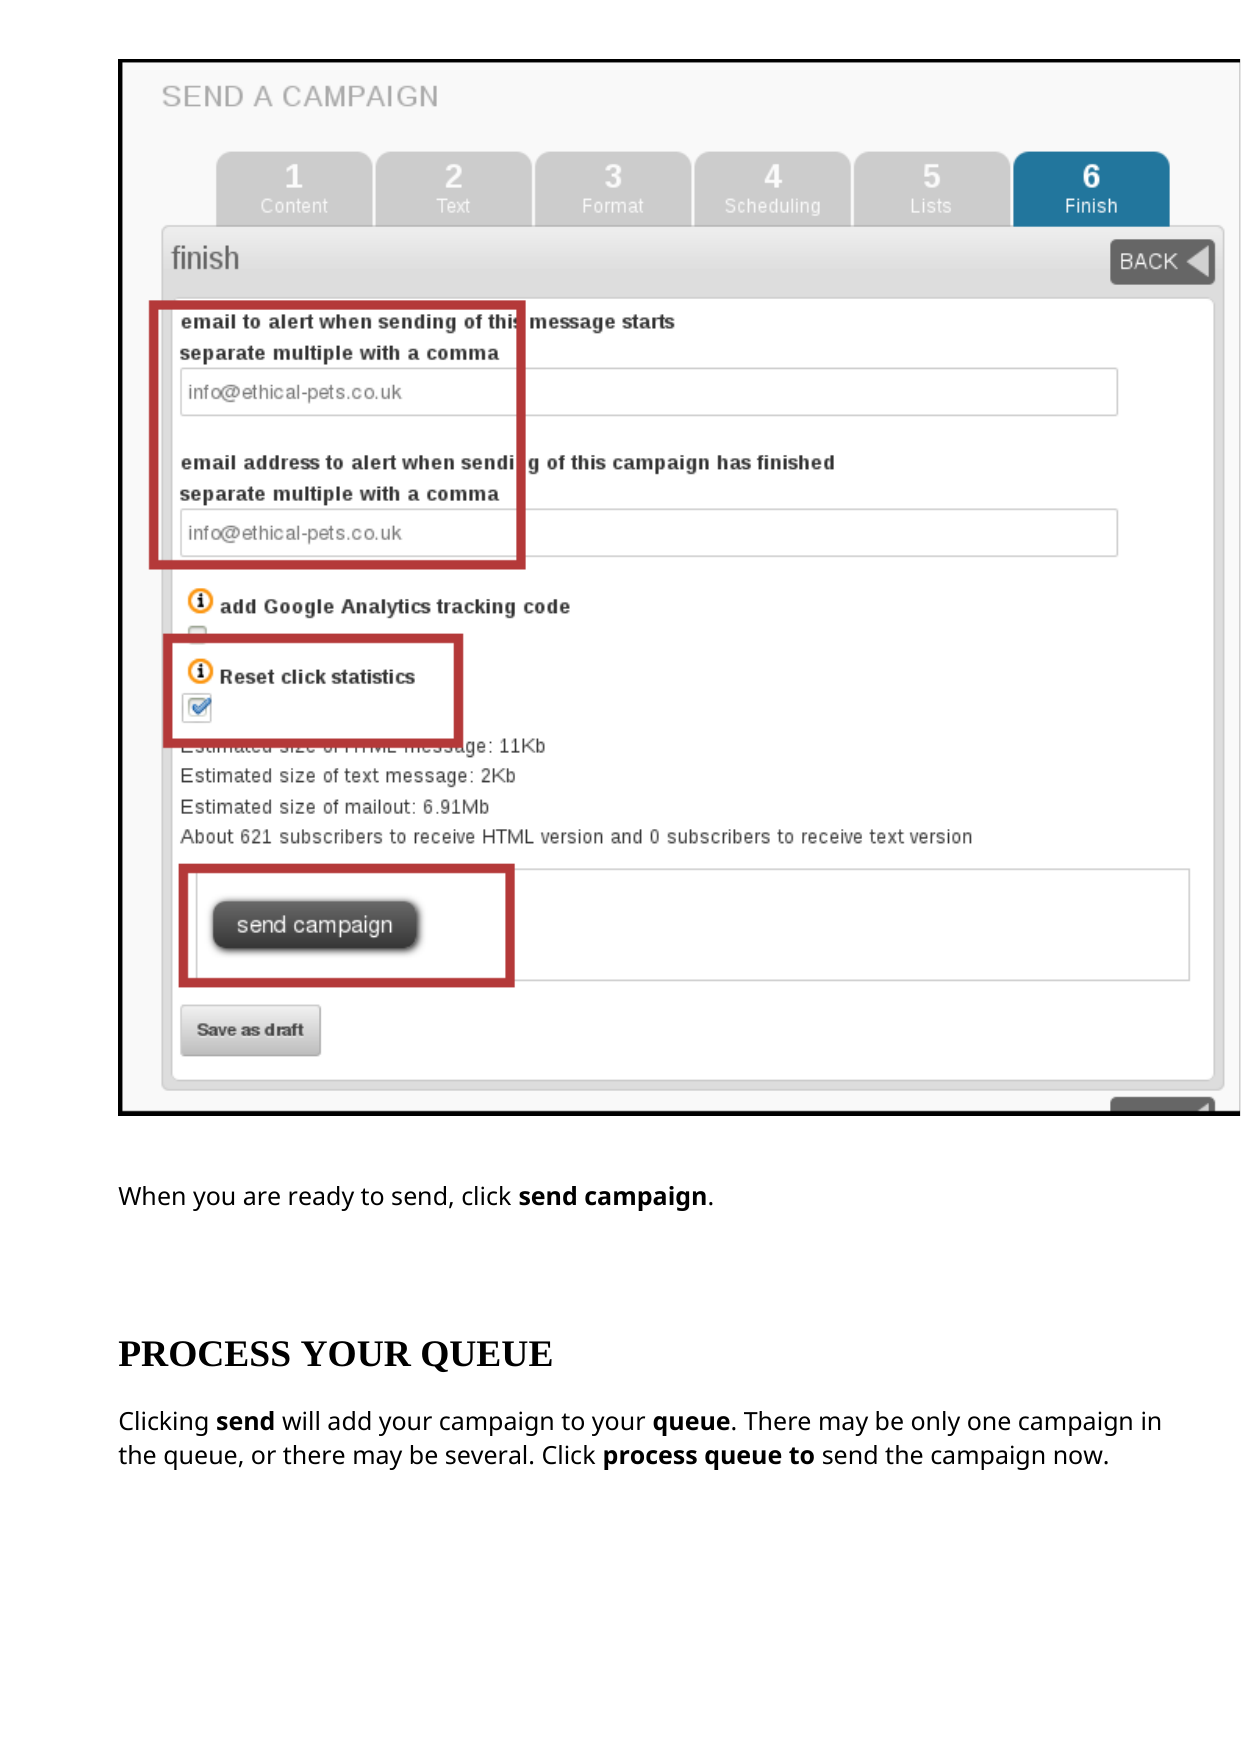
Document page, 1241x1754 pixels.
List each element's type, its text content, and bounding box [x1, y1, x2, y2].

picture [118, 59, 1241, 1116]
text Clicking send will add your campaign to your queue. There may be only one campaign in the queue, or there may be several. Click process queue to send the campaign now. [118, 1403, 1181, 1472]
subtitle Process your queue [118, 1331, 1181, 1374]
text When you are ready to send, click send campaign. [118, 1179, 1181, 1213]
